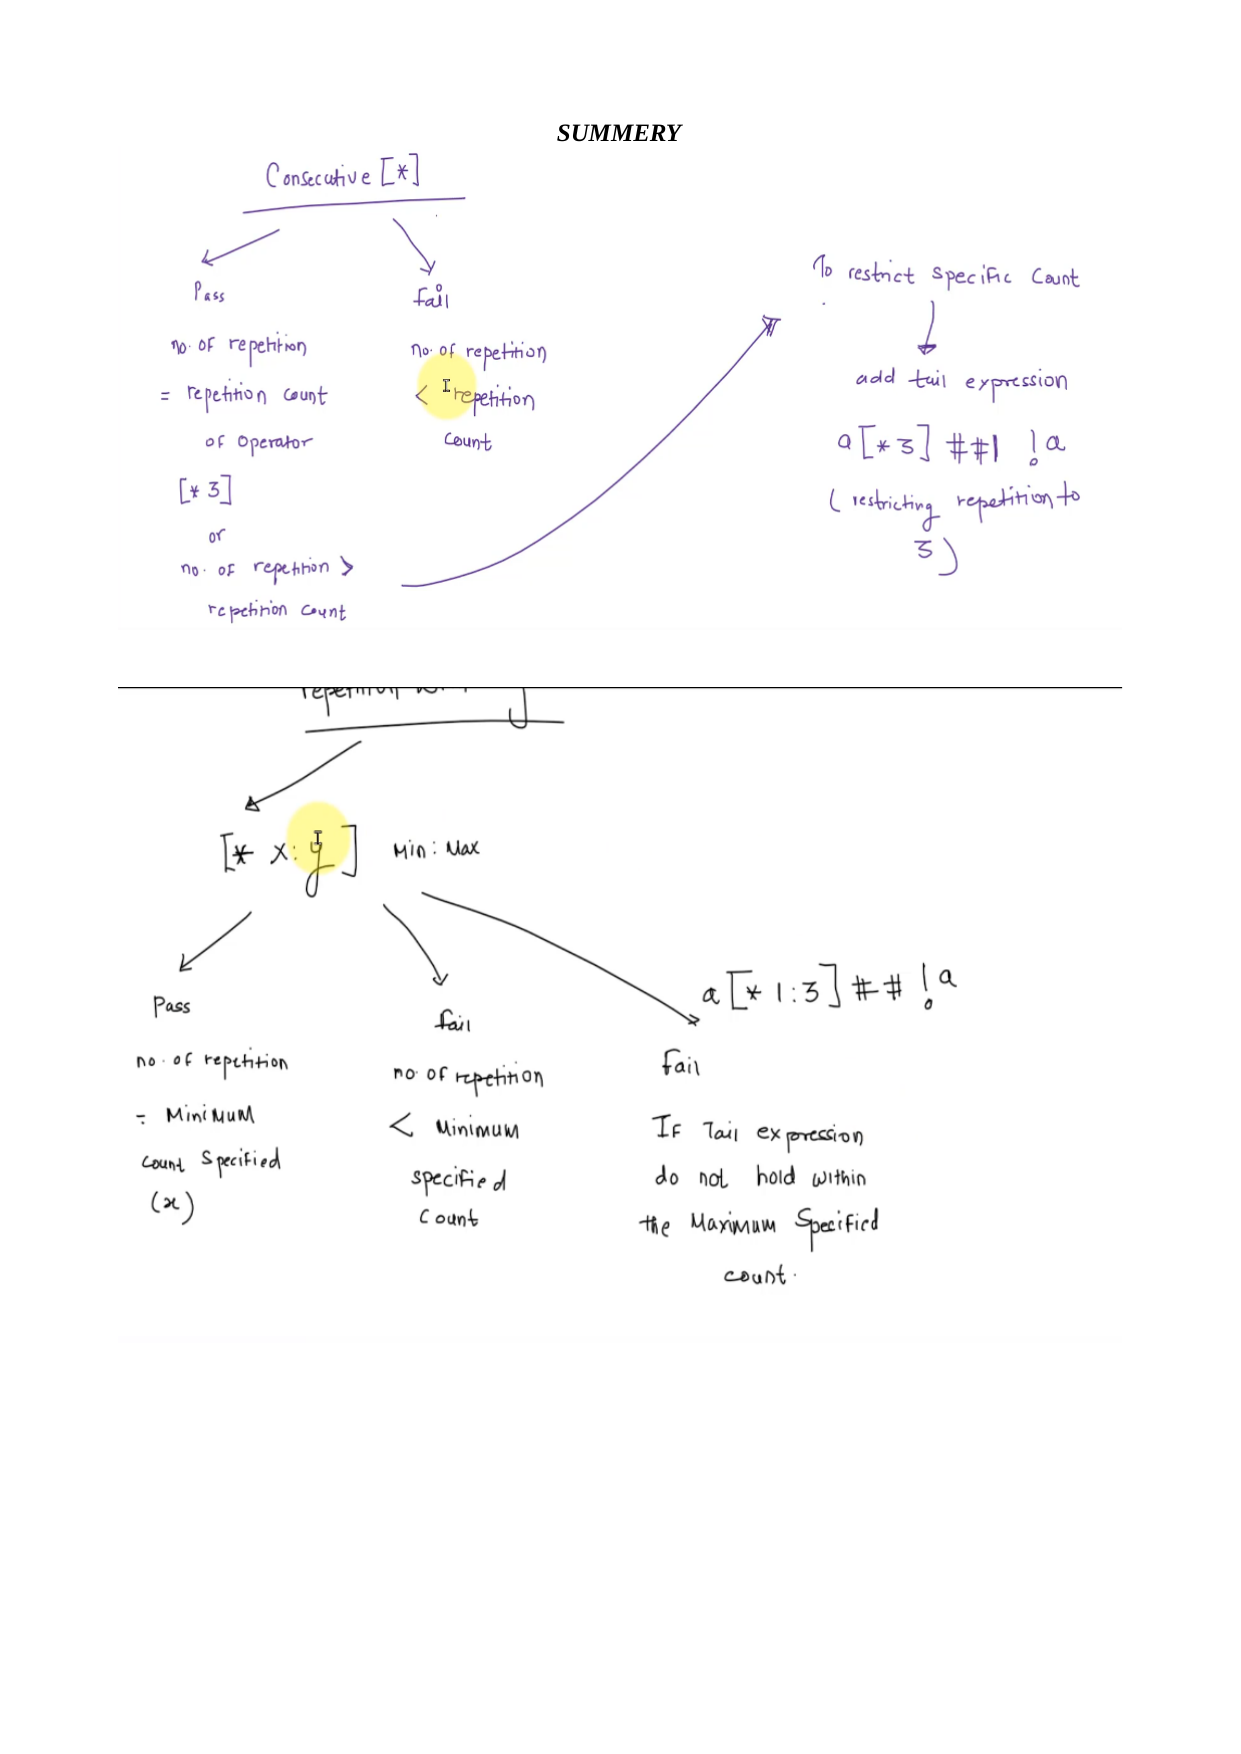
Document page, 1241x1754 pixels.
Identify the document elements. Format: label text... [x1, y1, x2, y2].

text SUMMERY [118, 118, 1122, 146]
picture [118, 687, 1123, 1343]
picture [118, 146, 1123, 630]
